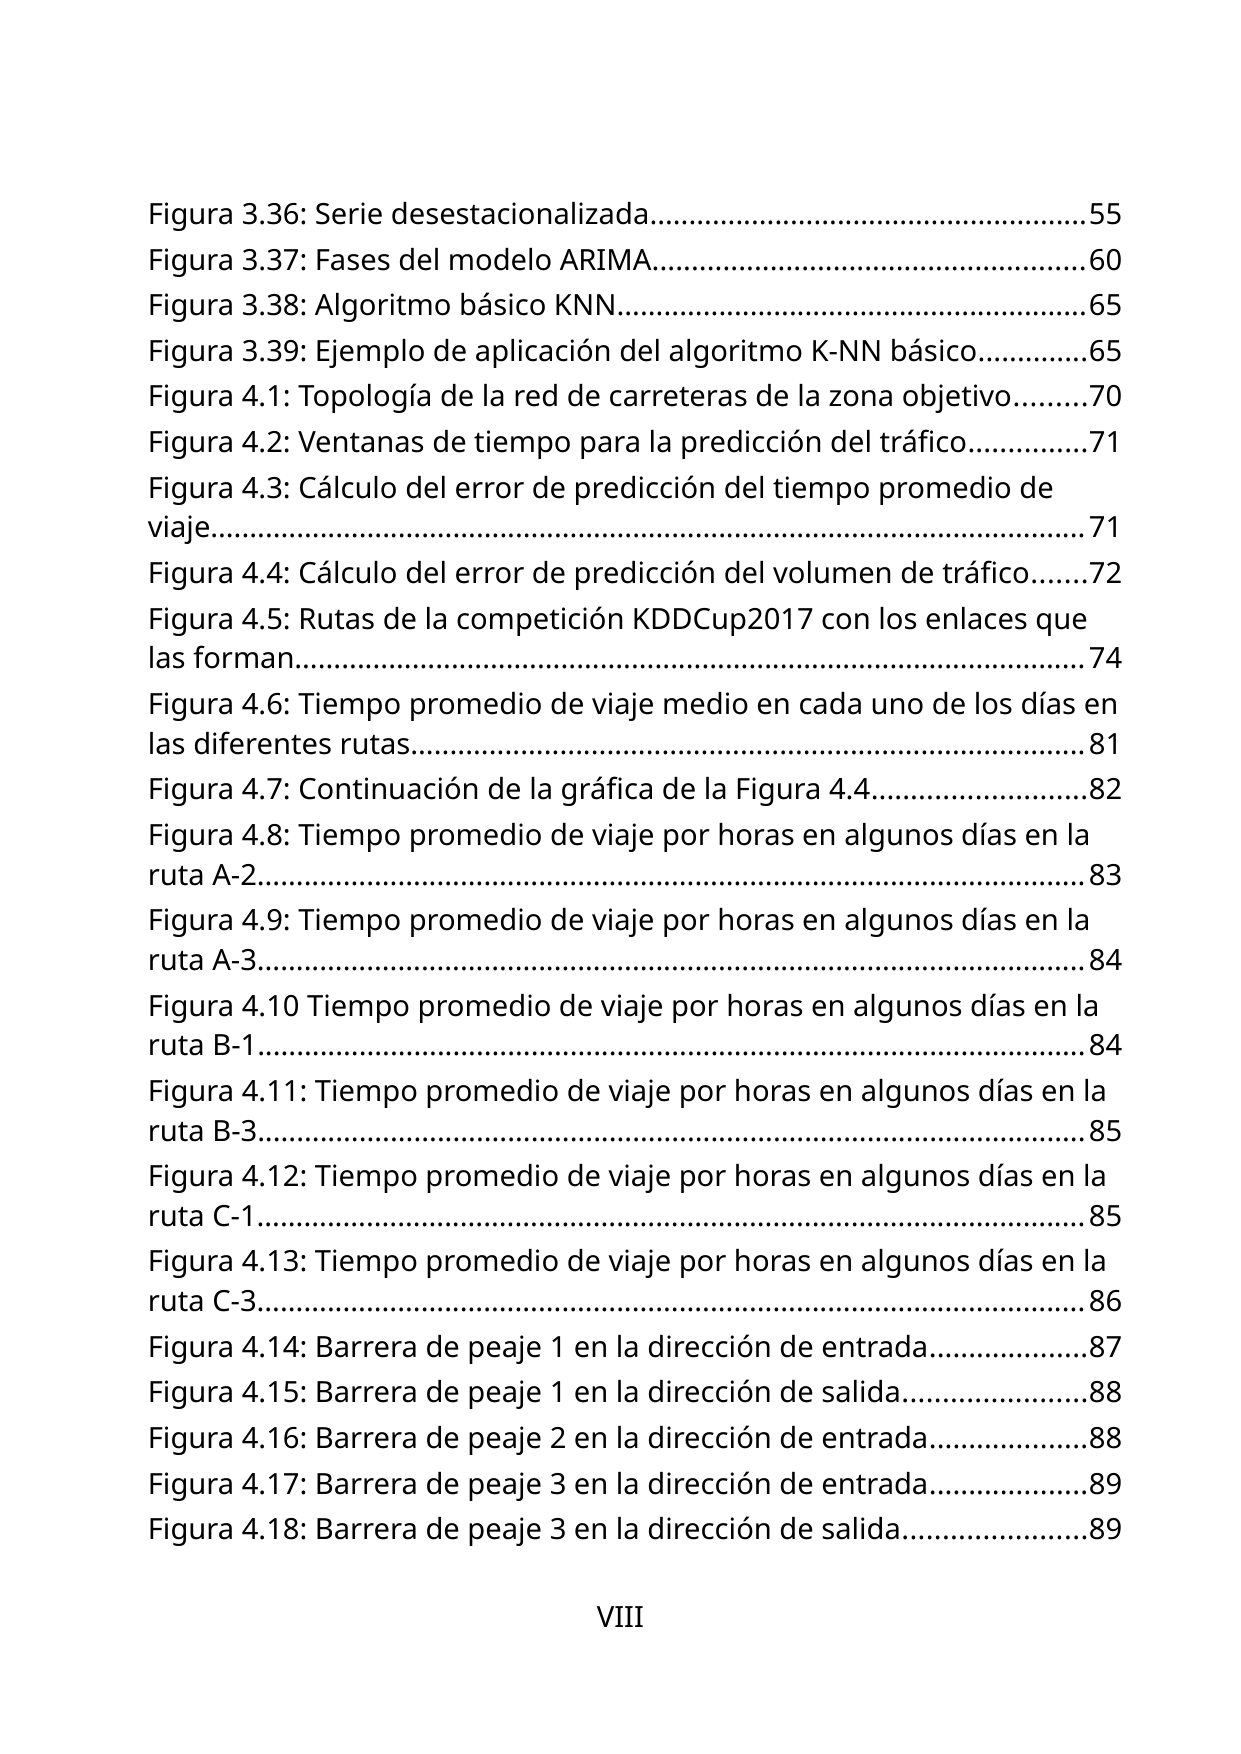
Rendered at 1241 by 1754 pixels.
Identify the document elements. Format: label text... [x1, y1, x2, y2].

text Figura 4.3: Cálculo del error de predicción del tiempo promedio de viaje 71 [148, 467, 1122, 546]
text Figura 4.18: Barrera de peaje 3 en la dirección de salida 89 [148, 1508, 1122, 1548]
text Figura 3.38: Algoritmo básico KNN 65 [148, 284, 1122, 324]
text Figura 4.9: Tiempo promedio de viaje por horas en algunos días en la ruta A-3 84 [148, 899, 1122, 979]
text Figura 4.12: Tiempo promedio de viaje por horas en algunos días en la ruta C-1 85 [148, 1155, 1122, 1235]
text Figura 4.17: Barrera de peaje 3 en la dirección de entrada 89 [148, 1463, 1122, 1503]
text Figura 4.4: Cálculo del error de predicción del volumen de tráfico 72 [148, 552, 1122, 592]
text Figura 4.6: Tiempo promedio de viaje medio en cada uno de los días en las diferentes rutas 81 [148, 683, 1122, 763]
text Figura 3.39: Ejemplo de aplicación del algoritmo K-NN básico 65 [148, 330, 1122, 370]
text Figura 4.15: Barrera de peaje 1 en la dirección de salida 88 [148, 1372, 1122, 1411]
text Figura 4.2: Ventanas de tiempo para la predicción del tráfico 71 [148, 421, 1122, 461]
text Figura 4.7: Continuación de la gráfica de la Figura 4.4 82 [148, 768, 1122, 808]
text Figura 4.11: Tiempo promedio de viaje por horas en algunos días en la ruta B-3 85 [148, 1070, 1122, 1149]
text Figura 3.36: Serie desestacionalizada 55 [148, 193, 1122, 233]
text Figura 4.16: Barrera de peaje 2 en la dirección de entrada 88 [148, 1417, 1122, 1457]
text Figura 4.10 Tiempo promedio de viaje por horas en algunos días en la ruta B-1 84 [148, 985, 1122, 1064]
text Figura 4.13: Tiempo promedio de viaje por horas en algunos días en la ruta C-3 86 [148, 1241, 1122, 1320]
text Figura 4.1: Topología de la red de carreteras de la zona objetivo 70 [148, 376, 1122, 415]
text Figura 4.5: Rutas de la competición KDDCup2017 con los enlaces que las forman 74 [148, 598, 1122, 677]
text Figura 4.8: Tiempo promedio de viaje por horas en algunos días en la ruta A-2 83 [148, 814, 1122, 893]
text Figura 4.14: Barrera de peaje 1 en la dirección de entrada 87 [148, 1326, 1122, 1366]
text Figura 3.37: Fases del modelo ARIMA 60 [148, 239, 1122, 278]
